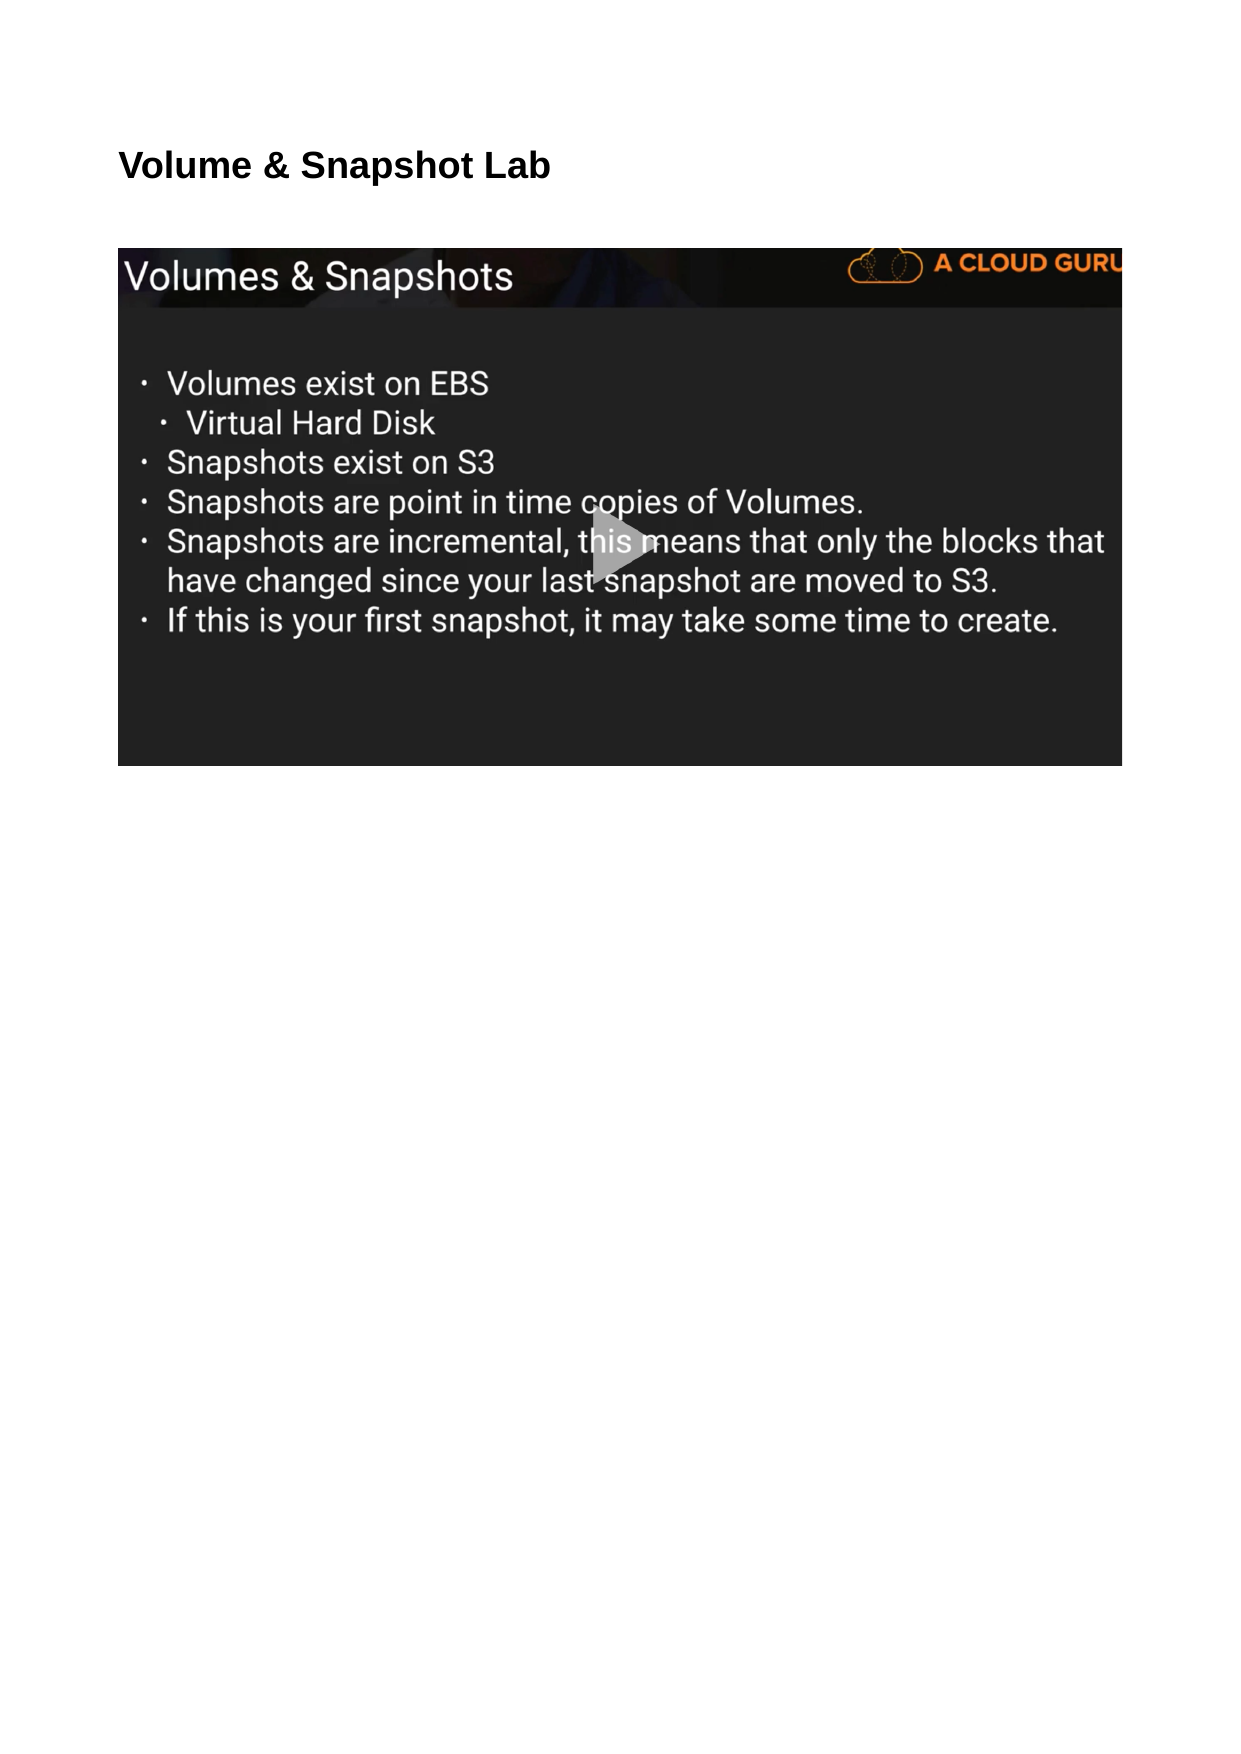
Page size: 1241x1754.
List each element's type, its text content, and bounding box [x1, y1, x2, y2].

subtitle Volume & Snapshot Lab [118, 143, 1122, 187]
picture [118, 248, 1123, 766]
